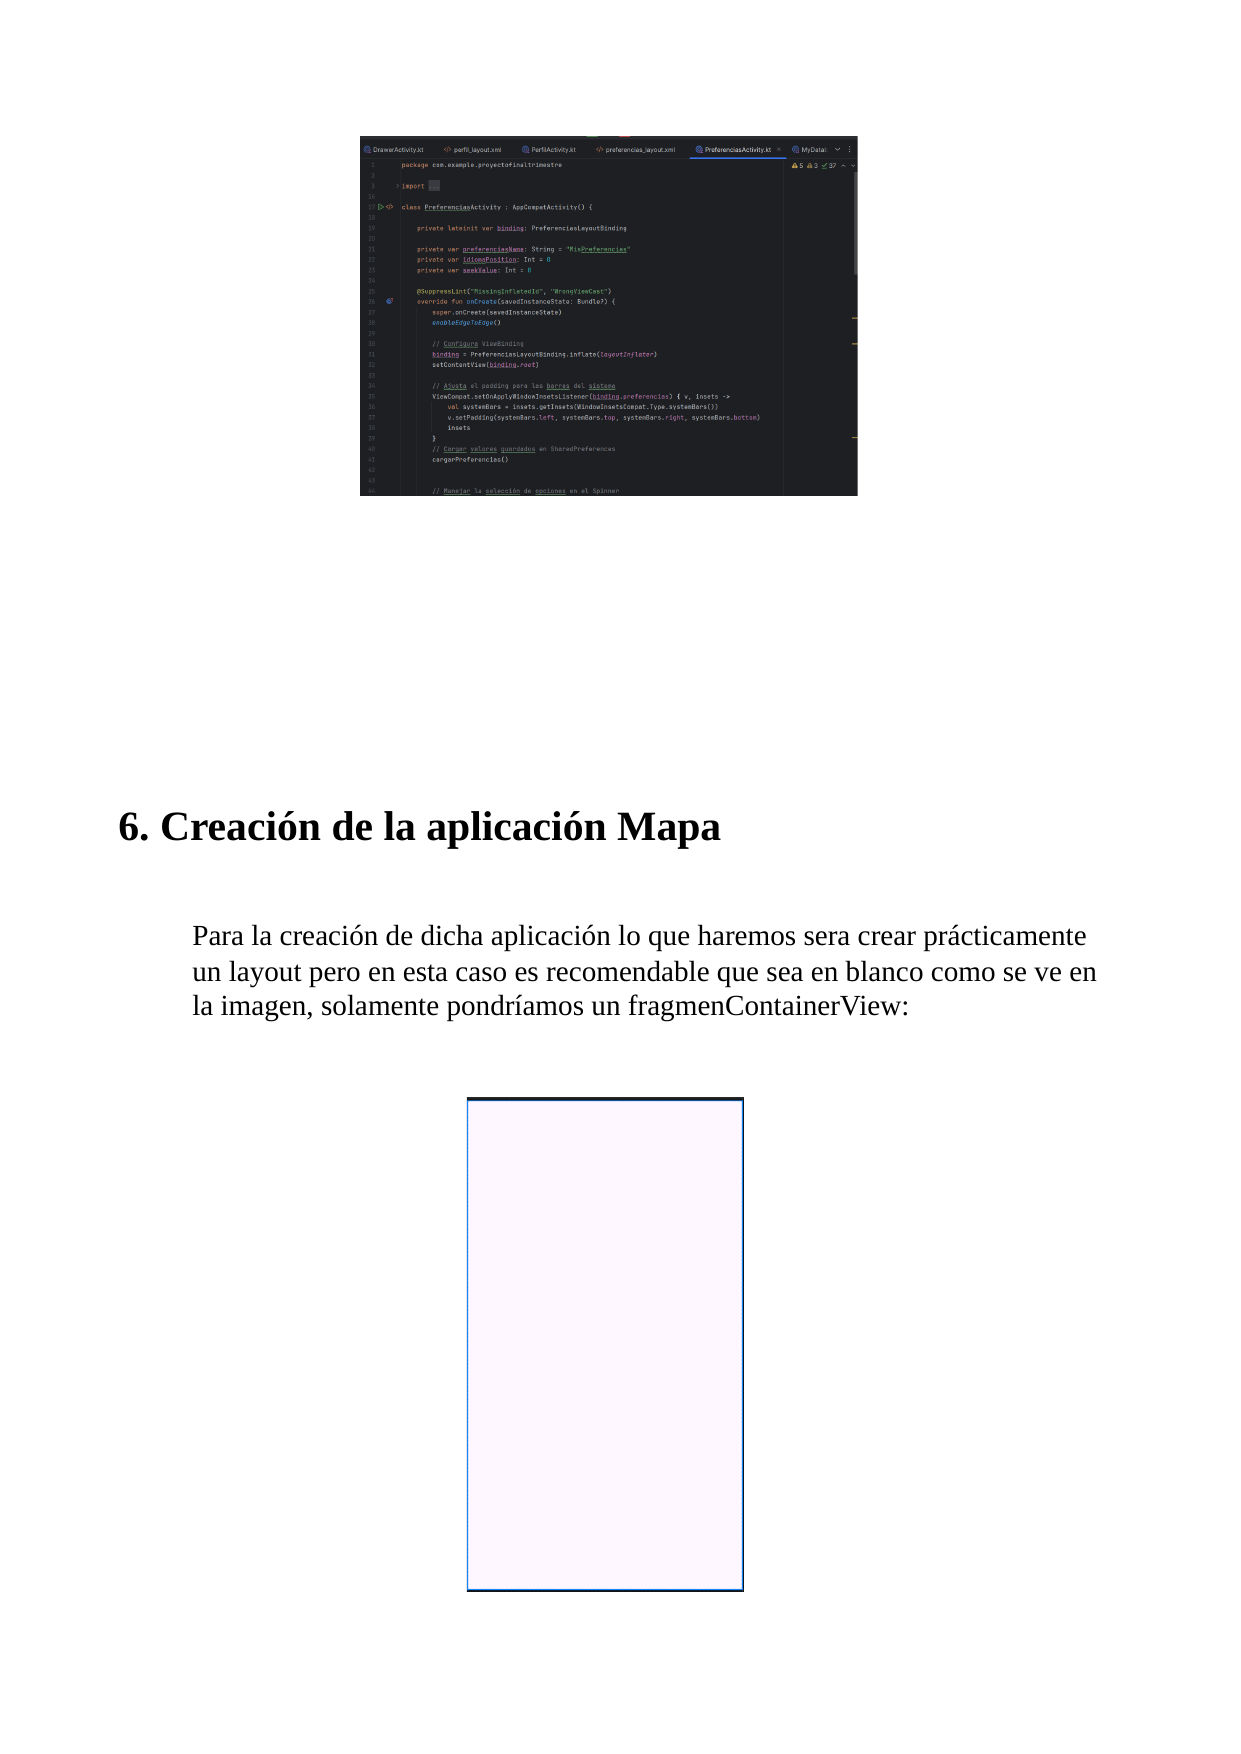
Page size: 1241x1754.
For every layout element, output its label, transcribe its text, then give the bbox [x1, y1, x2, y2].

text Para la creación de dicha aplicación lo que haremos sera crear prácticamente un layout pero en esta caso es recomendable que sea en blanco como se ve en la imagen, solamente pondríamos un fragmenContainerView: [118, 906, 1122, 1021]
picture [360, 136, 858, 496]
picture [466, 1097, 744, 1592]
text 6. Creación de la aplicación Mapa [118, 802, 1122, 849]
